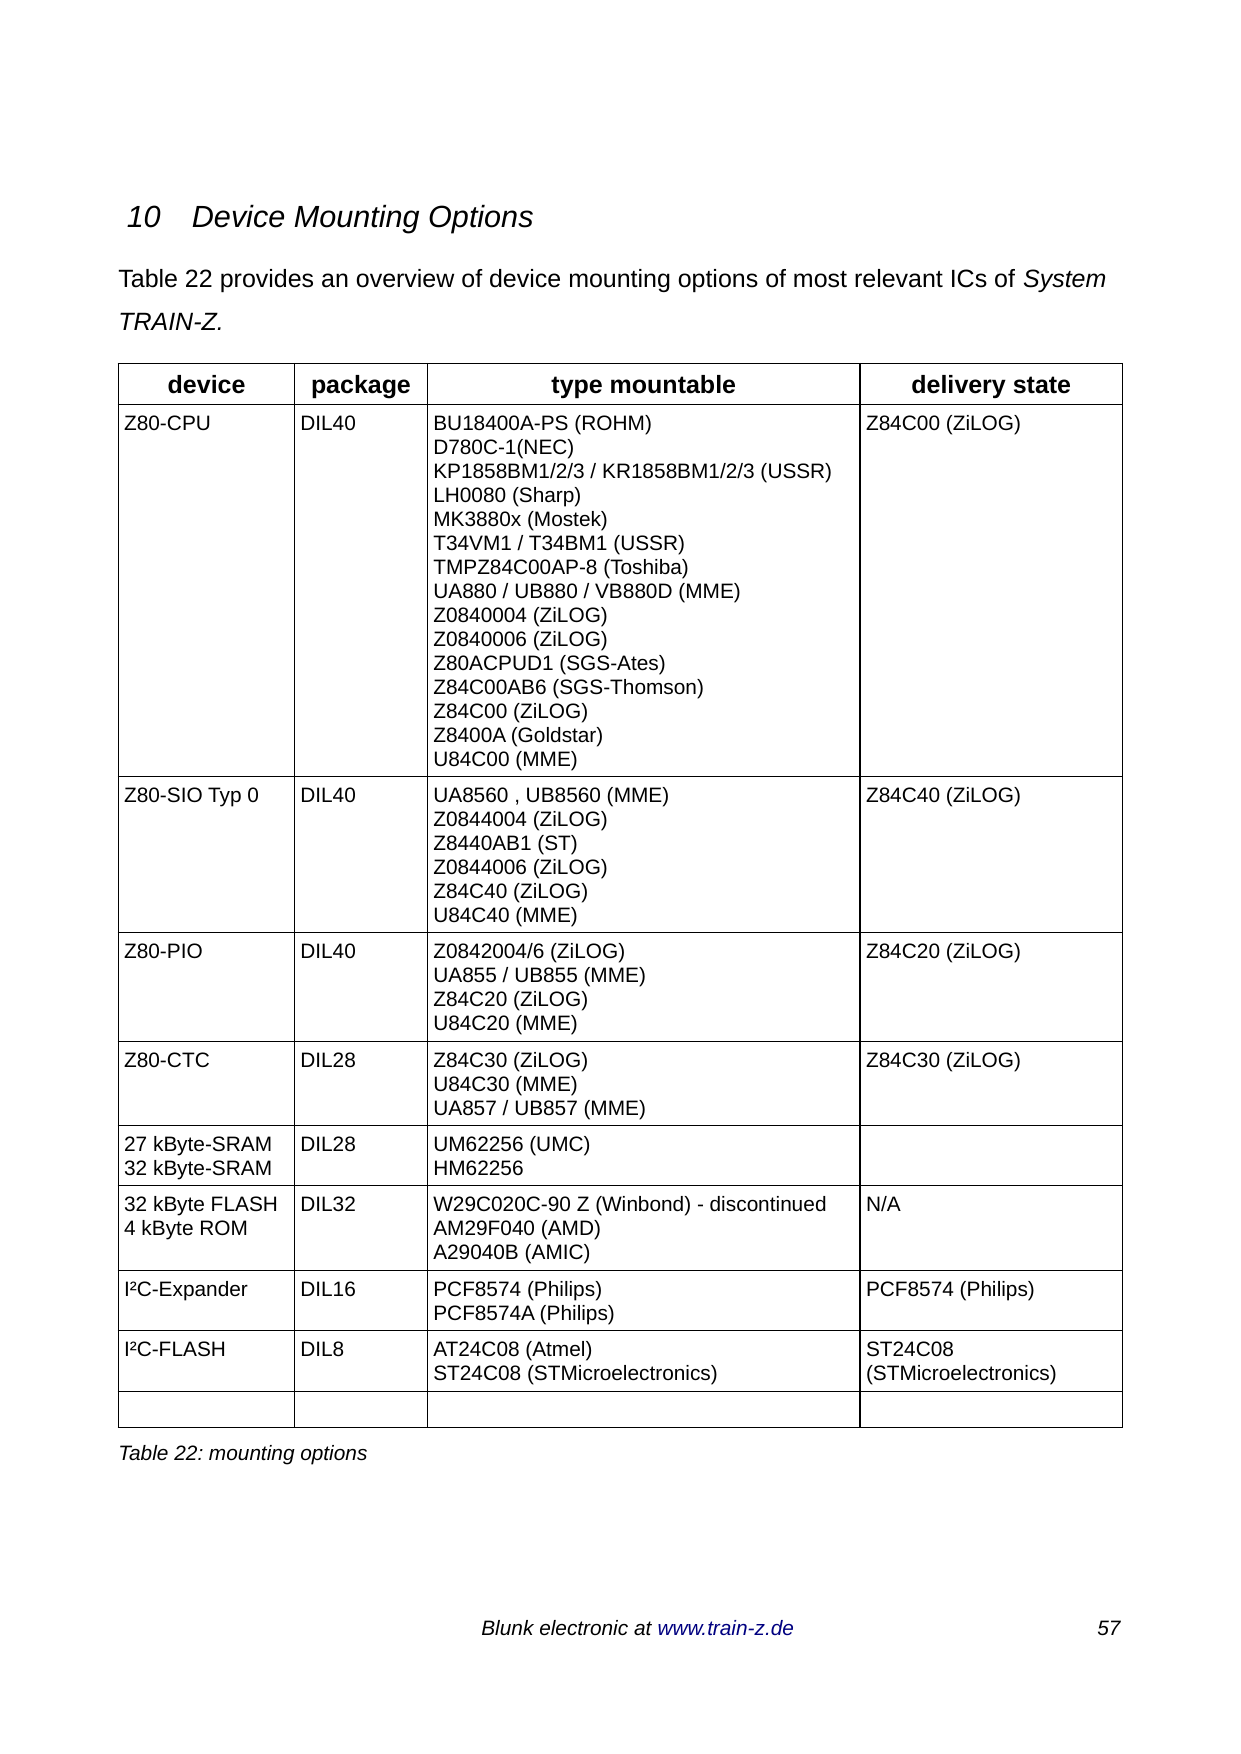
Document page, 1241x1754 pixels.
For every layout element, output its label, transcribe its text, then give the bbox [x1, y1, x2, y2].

table_cell AT24C08 (Atmel) ST24C08 (STMicroelectronics) [428, 1331, 859, 1391]
table_cell BU18400A-PS (ROHM) D780C-1(NEC) KP1858BM1/2/3 / KR1858BM1/2/3 (USSR) LH0080 (Sharp) MK3880x (Mostek) T34VM1 / T34BM1 (USSR) TMPZ84C00AP-8 (Toshiba) UA880 / UB880 / VB880D (MME) Z0840004 (ZiLOG) Z0840006 (ZiLOG) Z80ACPUD1 (SGS-Ates) Z84C00AB6 (SGS-Thomson) Z84C00 (ZiLOG) Z8400A (Goldstar) U84C00 (MME) [428, 405, 859, 776]
table_cell DIL28 [295, 1042, 427, 1125]
table_cell PCF8574 (Philips) [861, 1271, 1122, 1330]
table_cell [295, 1392, 427, 1427]
table_cell [119, 1392, 294, 1427]
table_cell [861, 1392, 1122, 1427]
table_cell DIL32 [295, 1186, 427, 1270]
table_cell UA8560 , UB8560 (MME) Z0844004 (ZiLOG) Z8440AB1 (ST) Z0844006 (ZiLOG) Z84C40 (ZiLOG) U84C40 (MME) [428, 777, 859, 932]
table_cell UM62256 (UMC) HM62256 [428, 1126, 859, 1185]
table_cell Z84C00 (ZiLOG) [861, 405, 1122, 776]
table_cell Z84C20 (ZiLOG) [861, 933, 1122, 1041]
table_cell DIL8 [295, 1331, 427, 1391]
table_cell ST24C08 (STMicroelectronics) [861, 1331, 1122, 1391]
table_cell Z0842004/6 (ZiLOG) UA855 / UB855 (MME) Z84C20 (ZiLOG) U84C20 (MME) [428, 933, 859, 1041]
table_cell I²C-FLASH [119, 1331, 294, 1391]
table_cell DIL40 [295, 933, 427, 1041]
table_cell Z80-CPU [119, 405, 294, 776]
table_cell [428, 1392, 859, 1427]
table_cell DIL16 [295, 1271, 427, 1330]
table_cell Z80-PIO [119, 933, 294, 1041]
table_cell DIL40 [295, 405, 427, 776]
table_cell Z80-CTC [119, 1042, 294, 1125]
table_cell Z84C40 (ZiLOG) [861, 777, 1122, 932]
table_cell DIL28 [295, 1126, 427, 1185]
table_cell I²C-Expander [119, 1271, 294, 1330]
subtitle Device Mounting Options [118, 199, 1122, 234]
text Table 22 provides an overview of device mounting options of most relevant ICs of System TRAIN-Z. [118, 264, 1122, 336]
table_cell Z80-SIO Typ 0 [119, 777, 294, 932]
text Table 22: mounting options [118, 1441, 1122, 1464]
table_cell PCF8574 (Philips) PCF8574A (Philips) [428, 1271, 859, 1330]
table_cell 32 kByte FLASH 4 kByte ROM [119, 1186, 294, 1270]
table_cell DIL40 [295, 777, 427, 932]
table_cell W29C020C-90 Z (Winbond) - discontinued AM29F040 (AMD) A29040B (AMIC) [428, 1186, 859, 1270]
table_header device [119, 364, 294, 404]
table_cell 27 kByte-SRAM 32 kByte-SRAM [119, 1126, 294, 1185]
table_cell Z84C30 (ZiLOG) [861, 1042, 1122, 1125]
table_header delivery state [861, 364, 1122, 404]
table_header type mountable [428, 364, 859, 404]
table_cell [861, 1126, 1122, 1185]
table_cell Z84C30 (ZiLOG) U84C30 (MME) UA857 / UB857 (MME) [428, 1042, 859, 1125]
table_header package [295, 364, 427, 404]
table_cell N/A [861, 1186, 1122, 1270]
